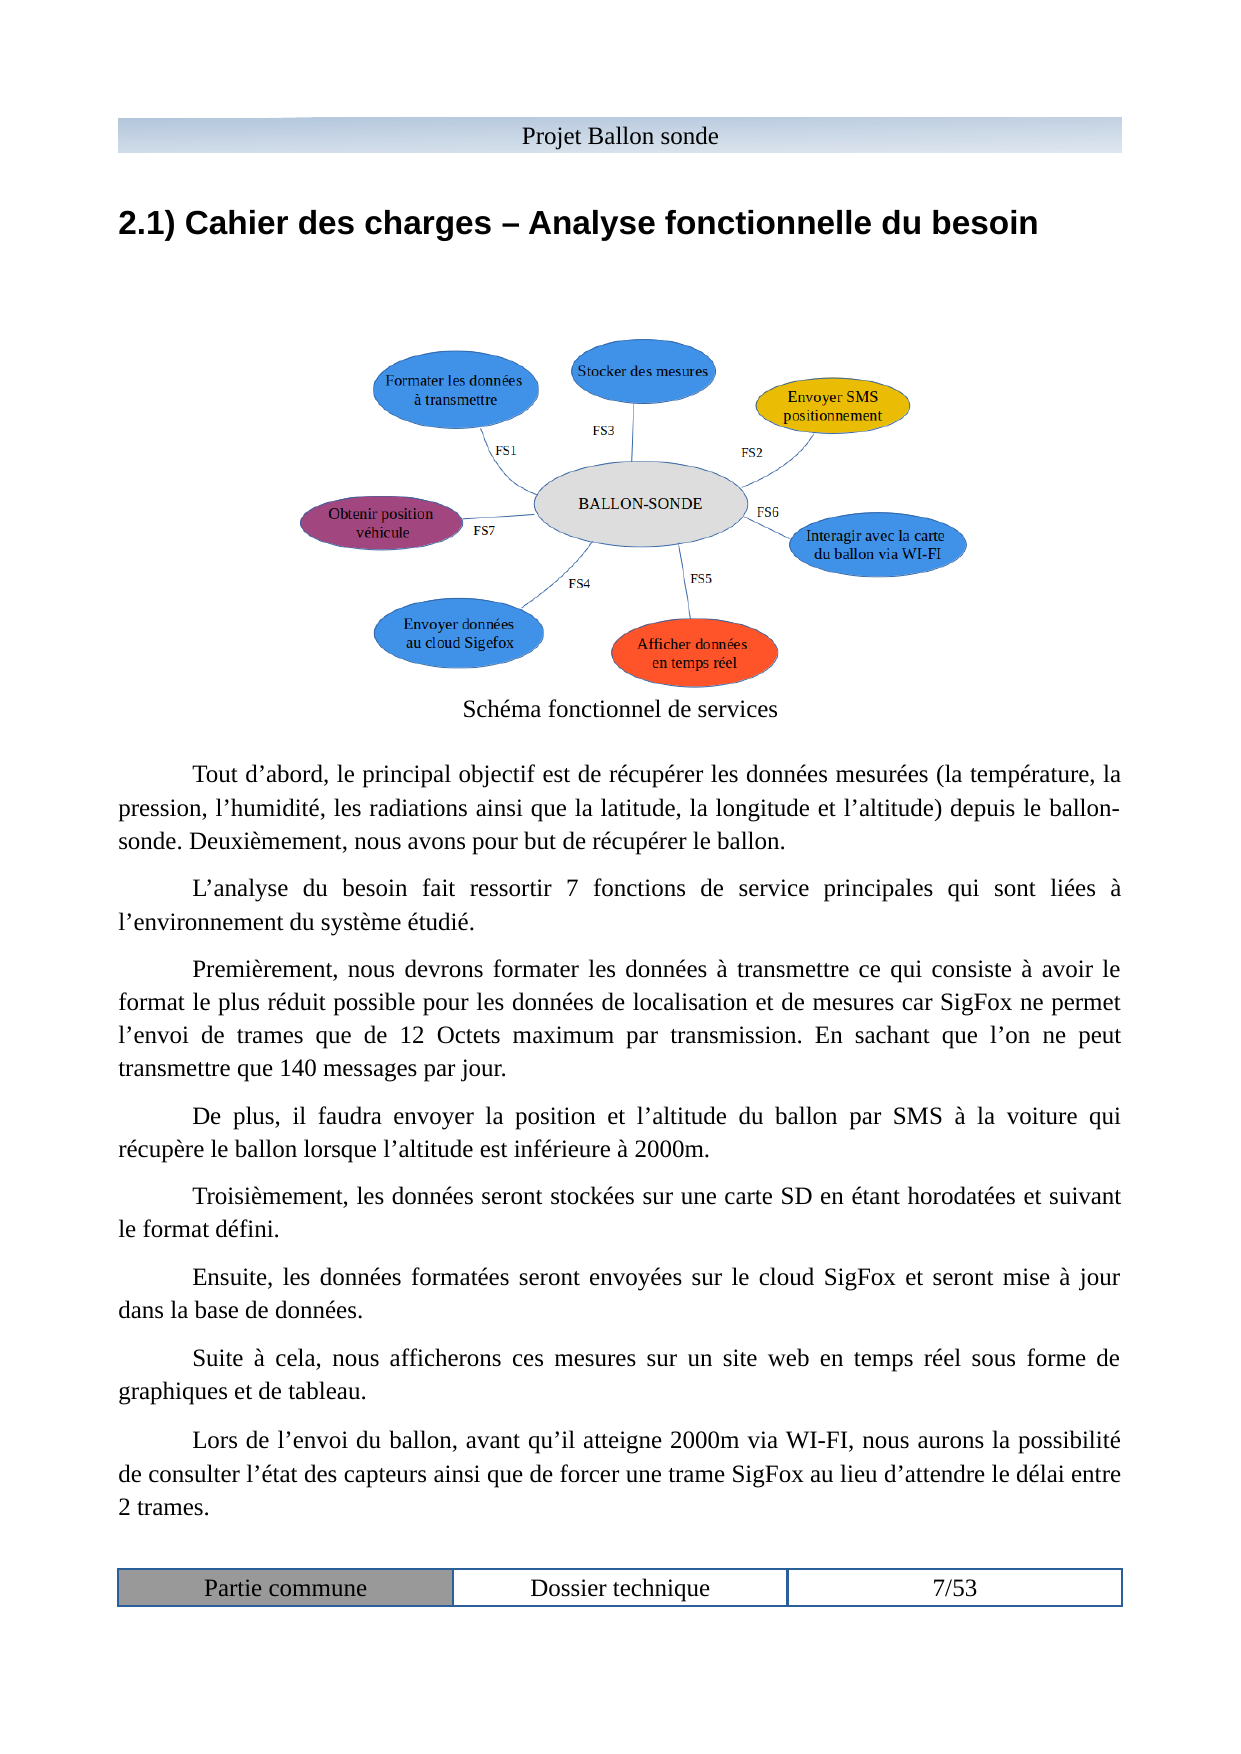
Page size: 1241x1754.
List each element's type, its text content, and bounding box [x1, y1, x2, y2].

text Lors de l’envoi du ballon, avant qu’il atteigne 2000m via WI-FI, nous aurons la possibilité de consulter l’état des capteurs ainsi que de forcer une trame SigFox au lieu d’attendre le délai entre 2 trames. [118, 1423, 1122, 1521]
picture [293, 336, 969, 694]
text Ensuite, les données formatées seront envoyées sur le cloud SigFox et seront mise à jour dans la base de données. [118, 1262, 1122, 1324]
text Troisièmement, les données seront stockées sur une carte SD en étant horodatées et suivant le format défini. [118, 1181, 1122, 1243]
text De plus, il faudra envoyer la position et l’altitude du ballon par SMS à la voiture qui récupère le ballon lorsque l’altitude est inférieure à 2000m. [118, 1101, 1122, 1163]
text Tout d’abord, le principal objectif est de récupérer les données mesurées (la température, la pression, l’humidité, les radiations ainsi que la latitude, la longitude et l’altitude) depuis le ballon-sonde. Deuxièmement, nous avons pour but de récupérer le ballon. [118, 313, 1122, 855]
text Premièrement, nous devrons formater les données à transmettre ce qui consiste à avoir le format le plus réduit possible pour les données de localisation et de mesures car SigFox ne permet l’envoi de trames que de 12 Octets maximum par transmission. En sachant que l’on ne peut transmettre que 140 messages par jour. [118, 954, 1122, 1082]
subtitle 2.1) Cahier des charges – Analyse fonctionnelle du besoin [118, 203, 1122, 241]
text Suite à cela, nous afficherons ces mesures sur un site web en temps réel sous forme de graphiques et de tableau. [118, 1343, 1122, 1404]
text L’analyse du besoin fait ressortir 7 fonctions de service principales qui sont liées à l’environnement du système étudié. [118, 873, 1122, 935]
text Schéma fonctionnel de services [213, 317, 1027, 722]
